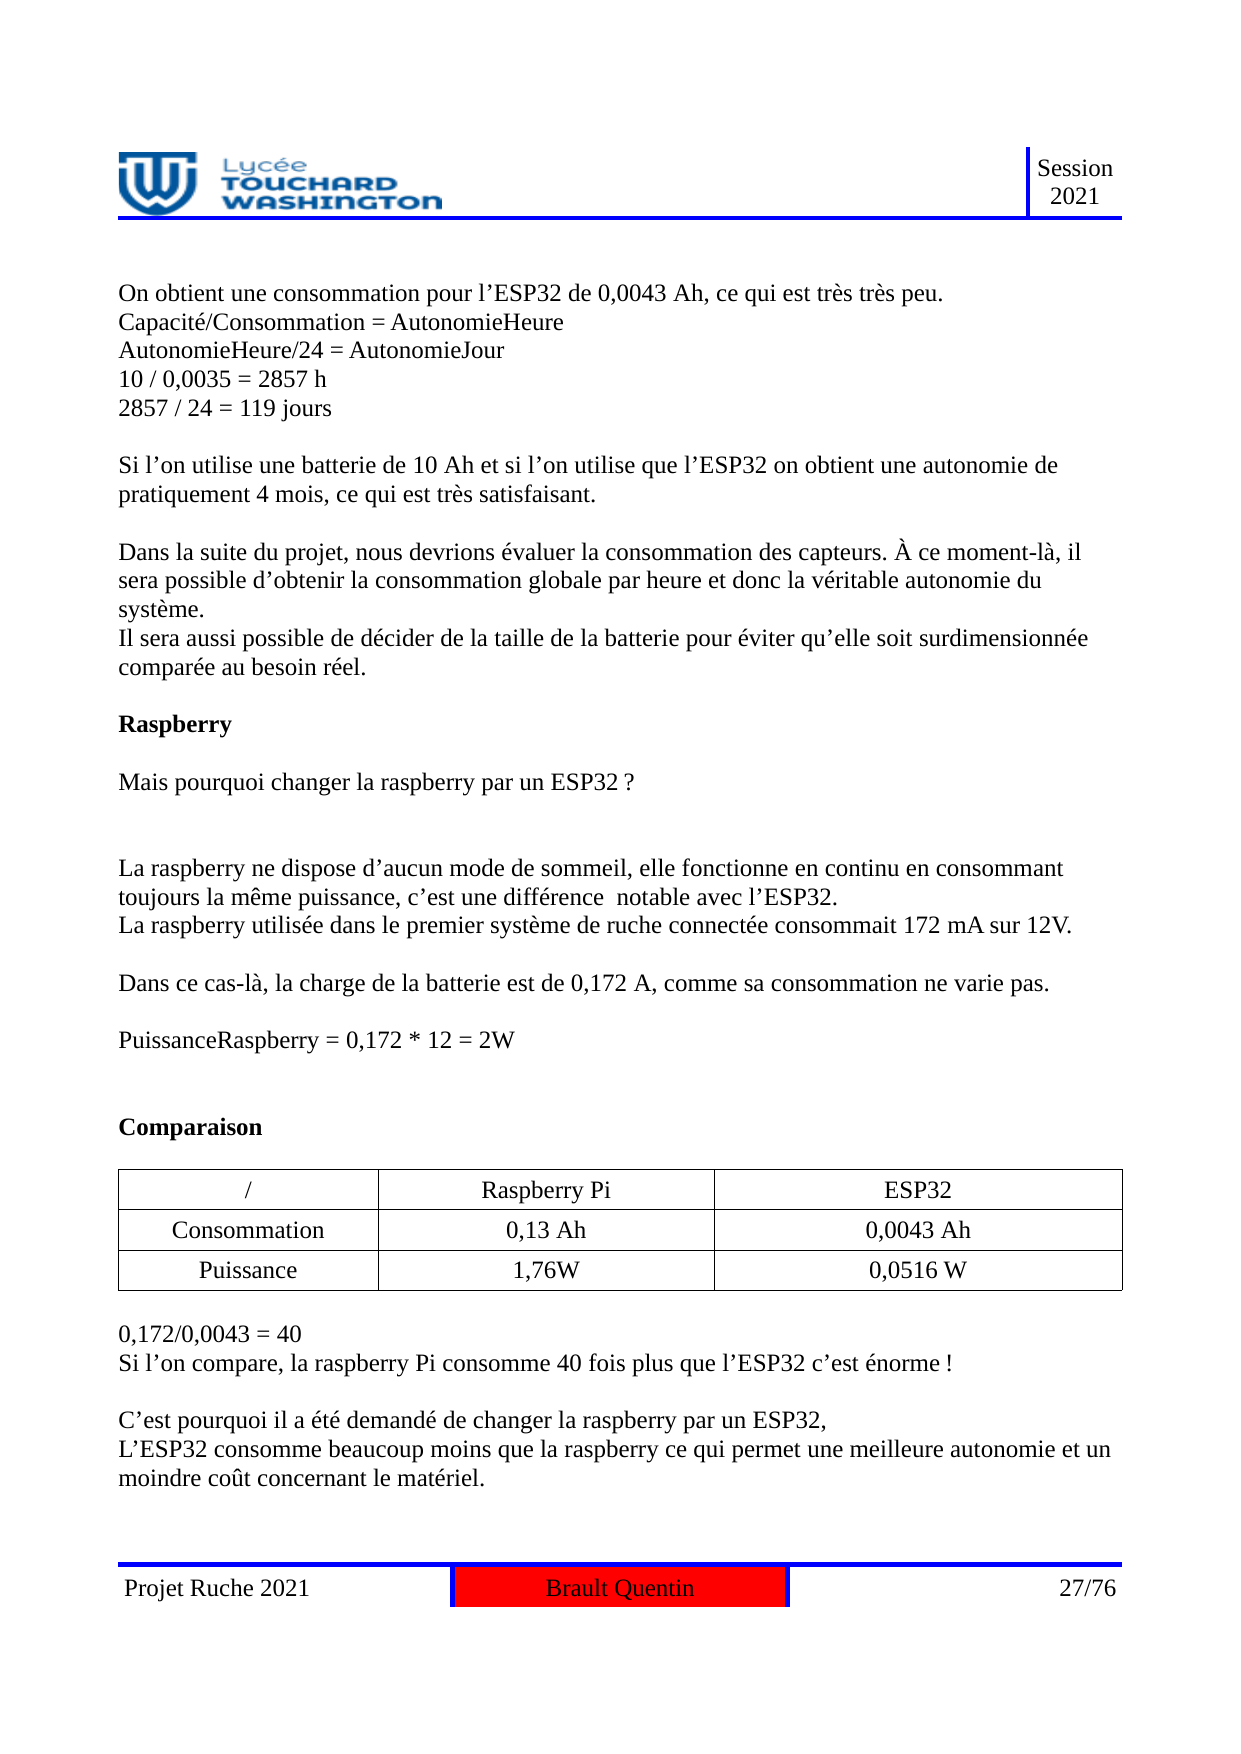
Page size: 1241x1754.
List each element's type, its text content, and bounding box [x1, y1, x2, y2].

table_cell 0,13 Ah [379, 1210, 714, 1250]
text Raspberry [118, 709, 1122, 738]
text AutonomieHeure/24 = AutonomieJour [118, 335, 1122, 364]
text La raspberry ne dispose d’aucun mode de sommeil, elle fonctionne en continu en consommant toujours la même puissance, c’est une différence notable avec l’ESP32. La raspberry utilisée dans le premier système de ruche connectée consommait 172 mA sur 12V. [118, 853, 1122, 939]
table_cell 0,0516 W [715, 1251, 1122, 1290]
table_cell Consommation [119, 1210, 378, 1250]
text Comparaison [118, 1112, 1122, 1140]
text PuissanceRaspberry = 0,172 * 12 = 2W [118, 1025, 1122, 1083]
table_header ESP32 [715, 1170, 1122, 1209]
text Dans la suite du projet, nous devrions évaluer la consommation des capteurs. À ce moment-là, il sera possible d’obtenir la consommation globale par heure et donc la véritable autonomie du système. Il sera aussi possible de décider de la taille de la batterie pour éviter qu’elle soit surdimensionnée comparée au besoin réel. [118, 508, 1122, 680]
text On obtient une consommation pour l’ESP32 de 0,0043 Ah, ce qui est très très peu. Capacité/Consommation = AutonomieHeure [118, 278, 1122, 335]
table_header Raspberry Pi [379, 1170, 714, 1209]
text Si l’on utilise une batterie de 10 Ah et si l’on utilise que l’ESP32 on obtient une autonomie de pratiquement 4 mois, ce qui est très satisfaisant. [118, 450, 1122, 508]
text 10 / 0,0035 = 2857 h 2857 / 24 = 119 jours [118, 364, 1122, 422]
text 0,172/0,0043 = 40 Si l’on compare, la raspberry Pi consomme 40 fois plus que l’ESP32 c’est énorme ! [118, 1319, 1122, 1376]
text Mais pourquoi changer la raspberry par un ESP32 ? [118, 767, 1122, 795]
text C’est pourquoi il a été demandé de changer la raspberry par un ESP32, L’ESP32 consomme beaucoup moins que la raspberry ce qui permet une meilleure autonomie et un moindre coût concernant le matériel. [118, 1405, 1122, 1491]
picture [118, 152, 442, 216]
table_cell 1,76W [379, 1251, 714, 1290]
table_cell 0,0043 Ah [715, 1210, 1122, 1250]
table_header / [119, 1170, 378, 1209]
table_cell Puissance [119, 1251, 378, 1290]
text Dans ce cas-là, la charge de la batterie est de 0,172 A, comme sa consommation ne varie pas. [118, 968, 1122, 997]
